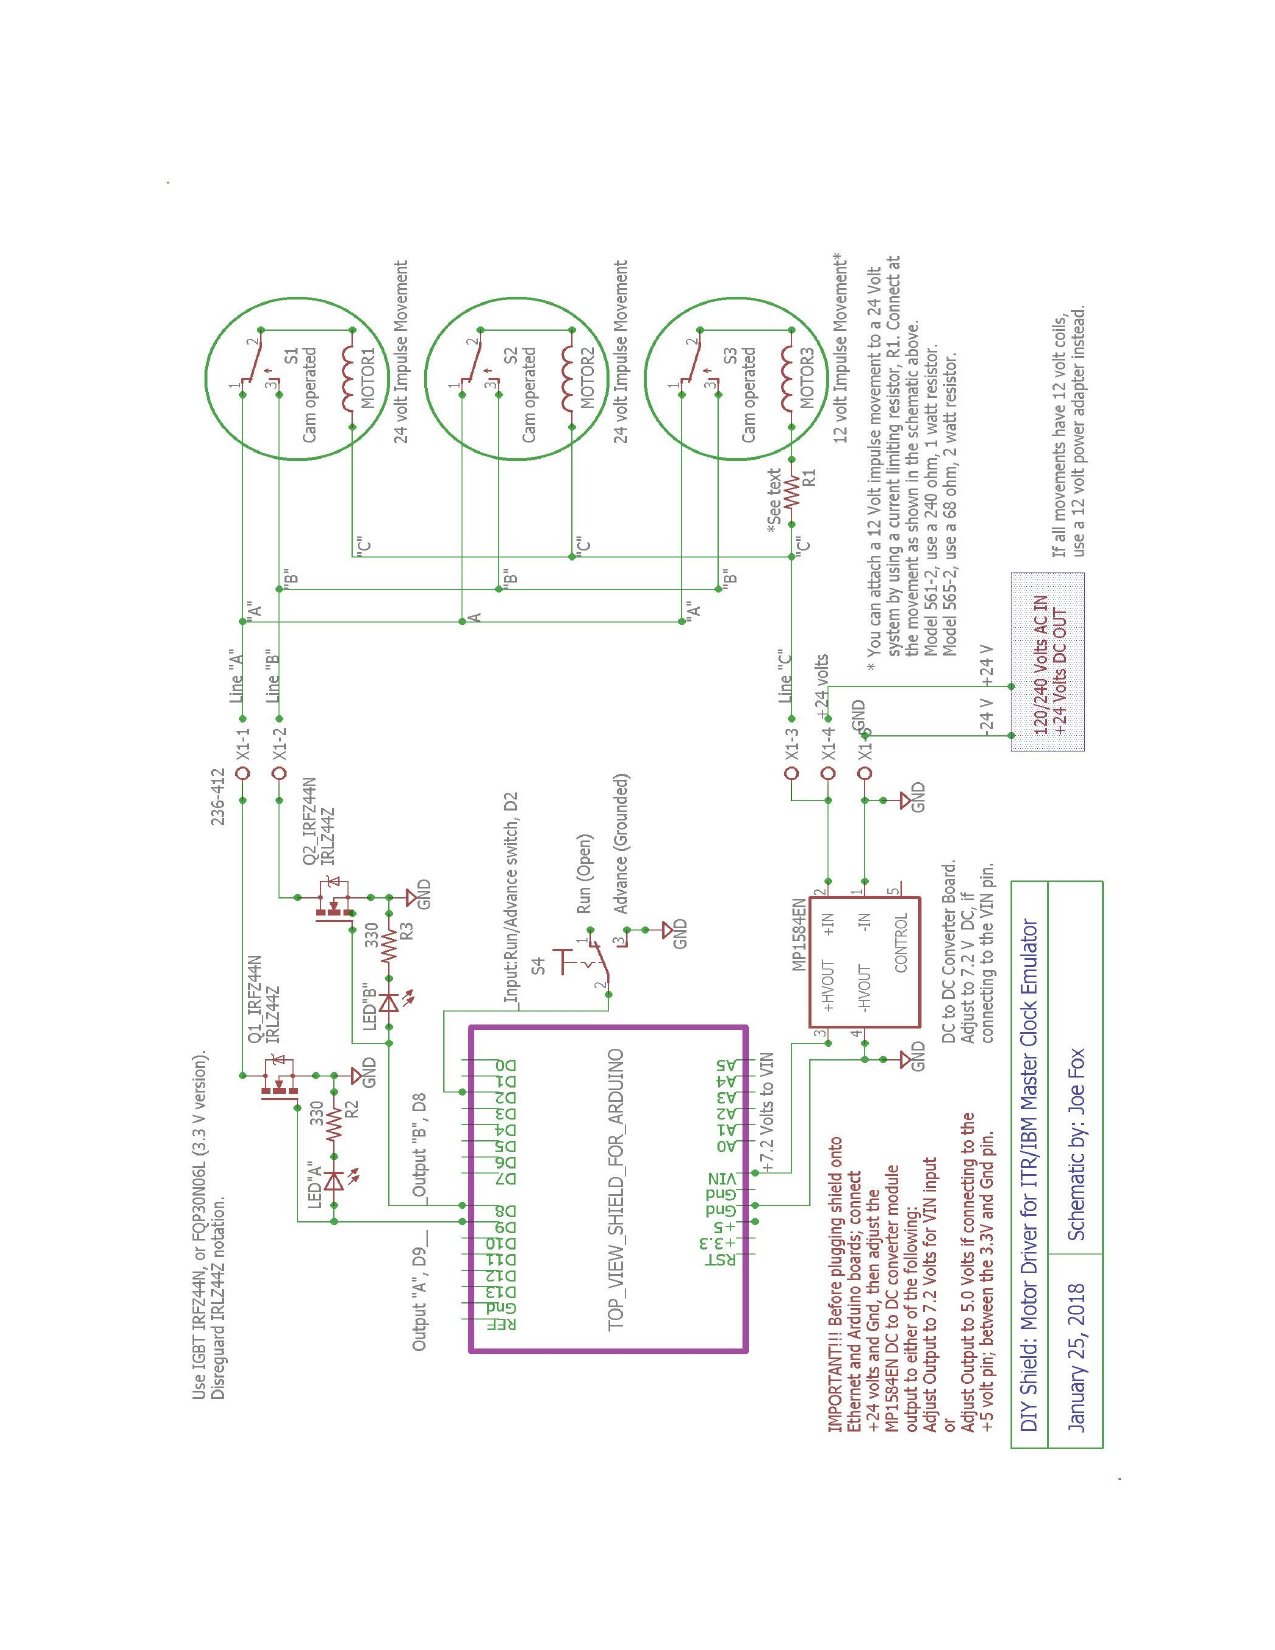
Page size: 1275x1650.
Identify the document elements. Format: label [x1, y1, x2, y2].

picture [150, 175, 1125, 1485]
